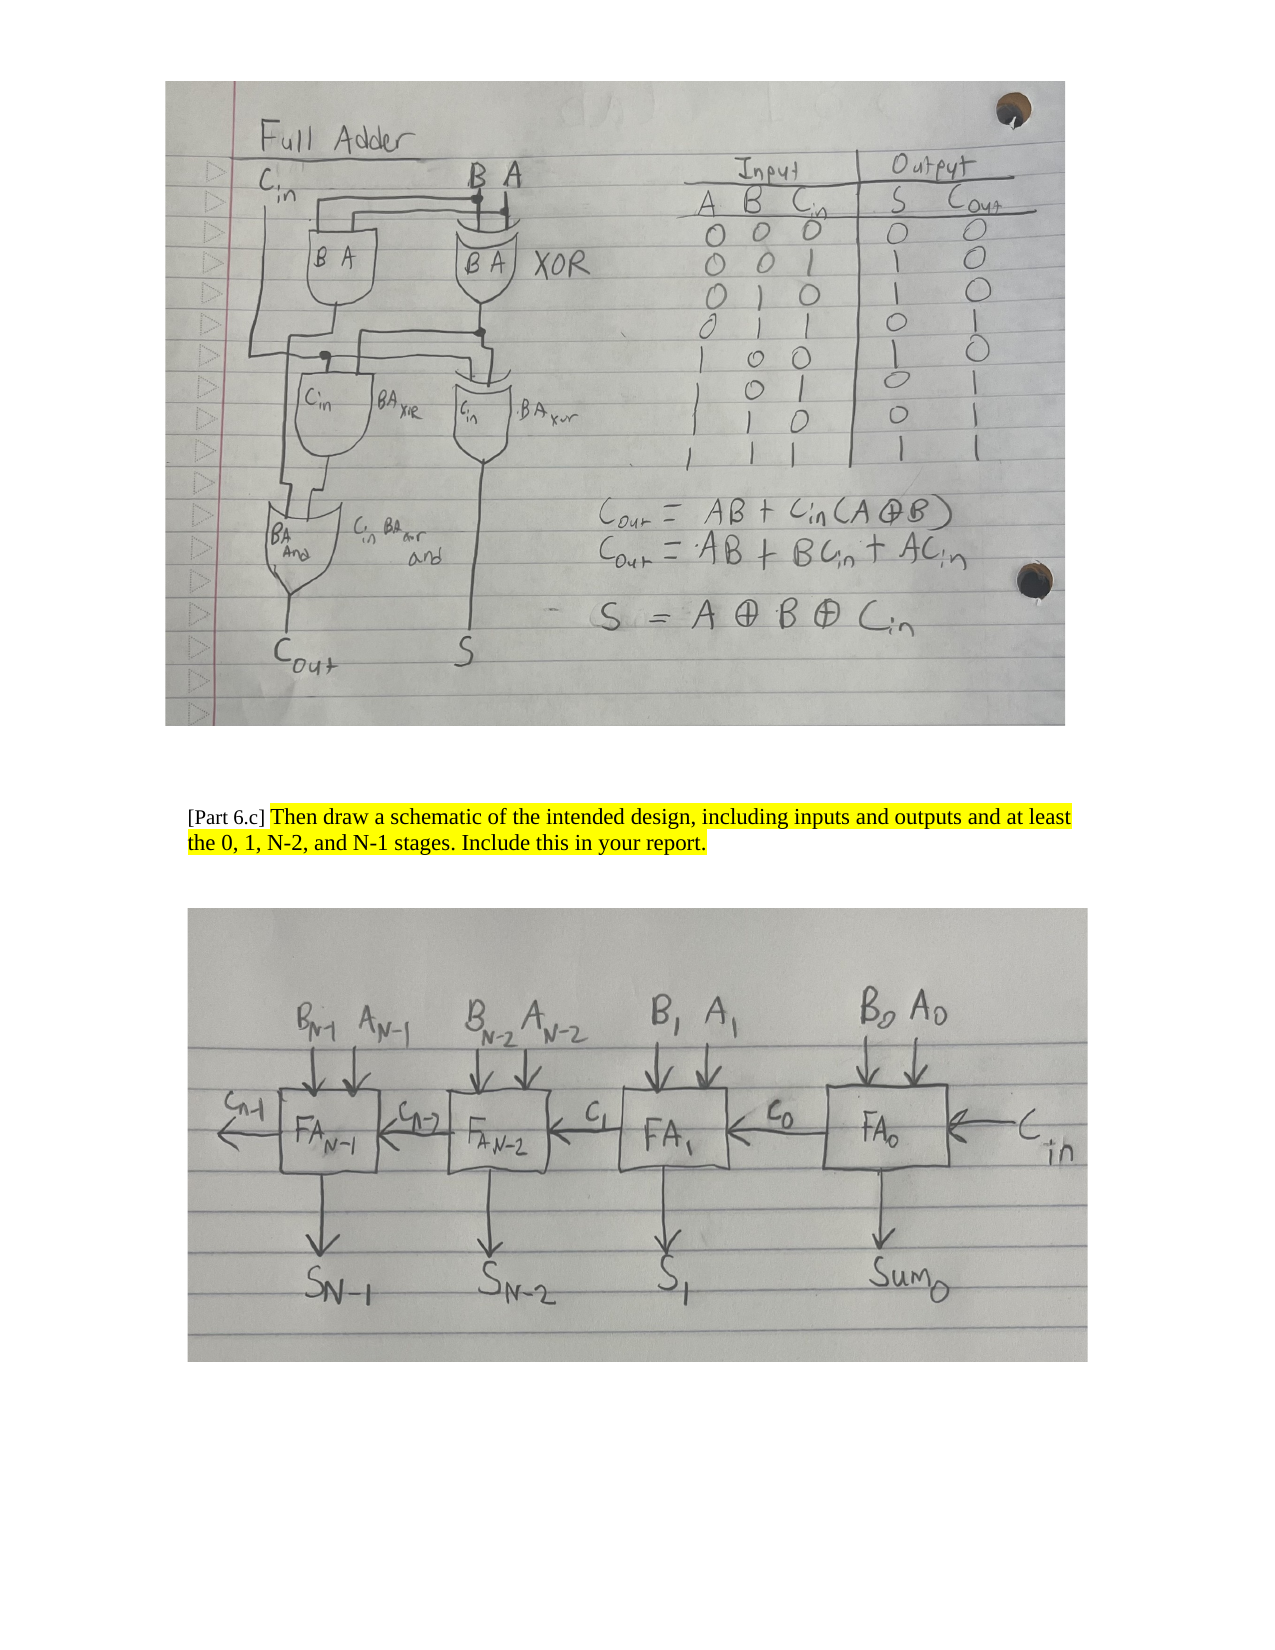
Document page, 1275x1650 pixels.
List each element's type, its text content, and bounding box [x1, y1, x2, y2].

picture [165, 81, 1066, 726]
picture [187, 908, 1088, 1362]
text [Part 6.c] Then draw a schematic of the intended design, including inputs and outputs and at least the 0, 1, N-2, and N-1 stages. Include this in your report. [187, 803, 1087, 855]
